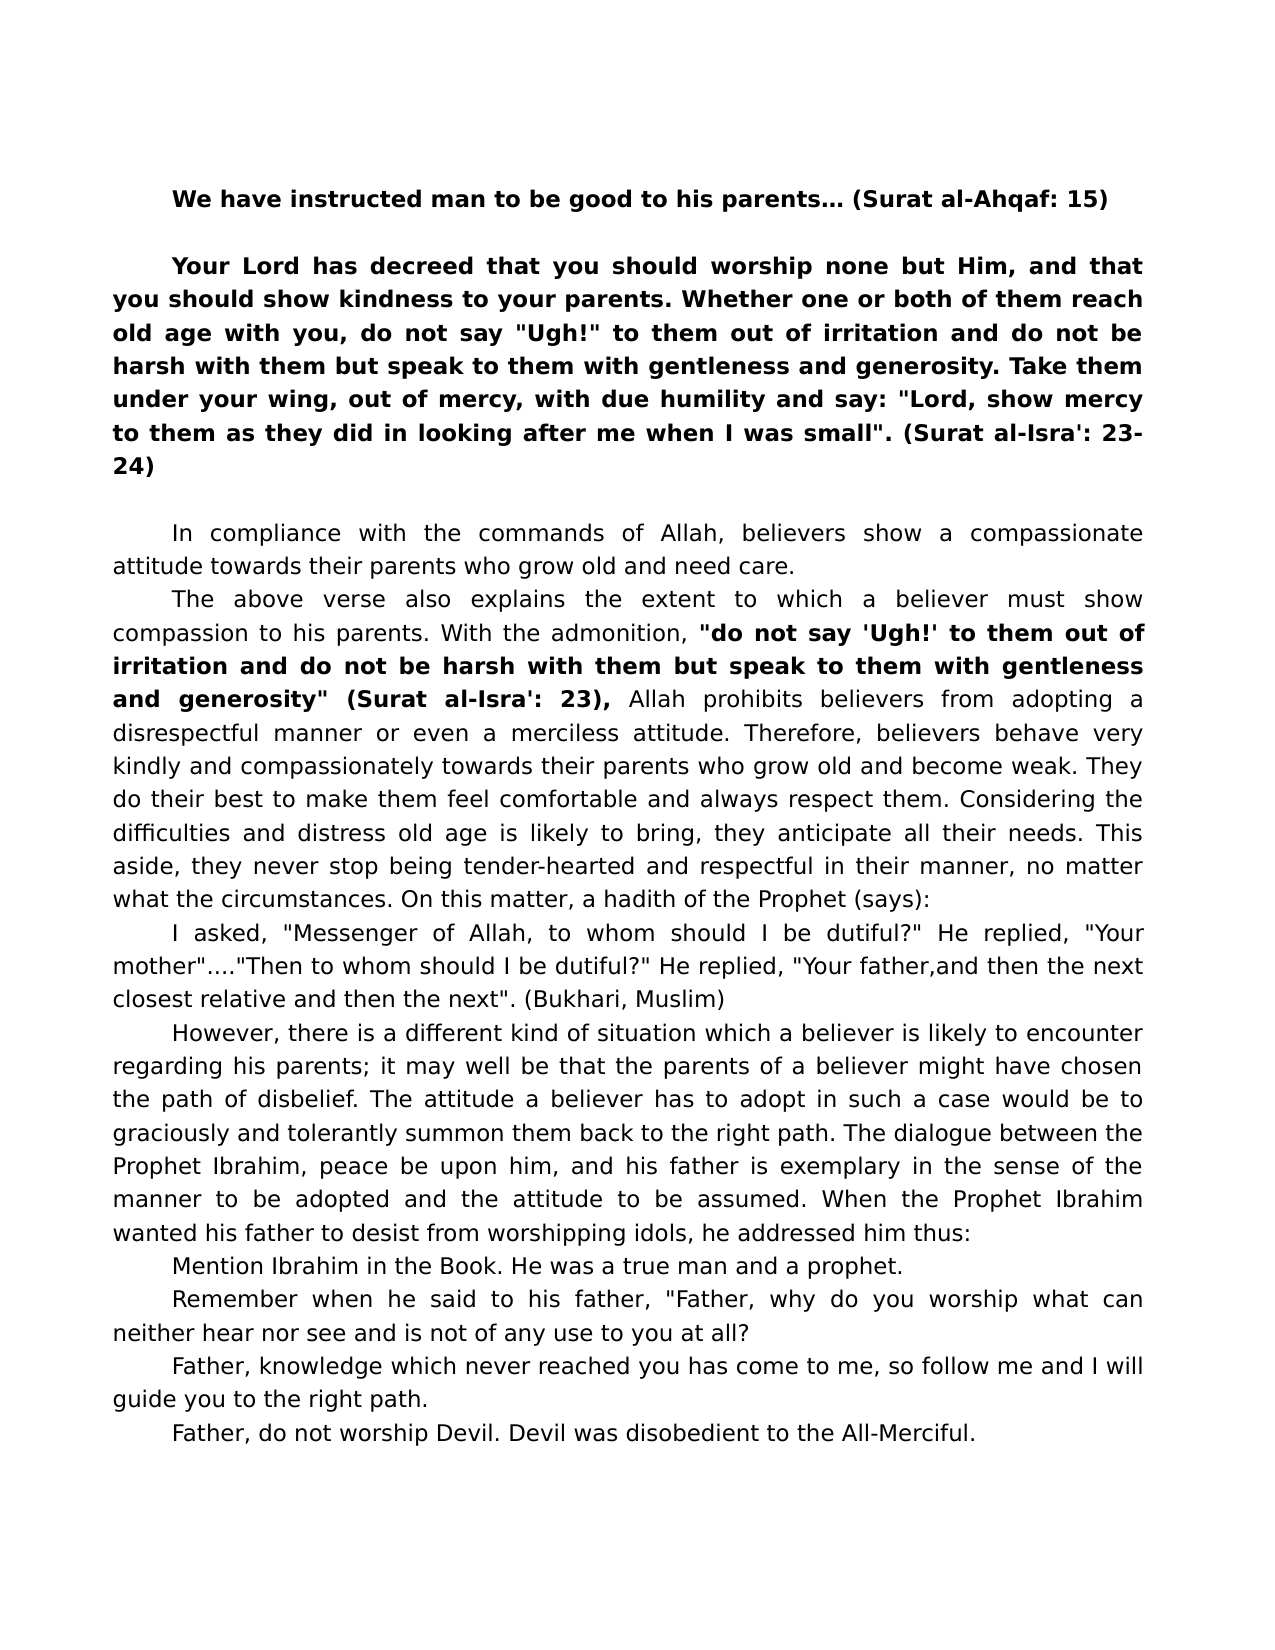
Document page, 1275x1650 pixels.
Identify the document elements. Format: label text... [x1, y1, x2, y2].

text We have instructed man to be good to his parents… (Surat al-Ahqaf: 15) [112, 181, 1145, 214]
text In compliance with the commands of Allah, believers show a compassionate attitude towards their parents who grow old and need care. [112, 514, 1145, 581]
text The above verse also explains the extent to which a believer must show compassion to his parents. With the admonition, "do not say 'Ugh!' to them out of irritation and do not be harsh with them but speak to them with gentleness and generosity" (Surat al-Isra': 23), Allah prohibits believers from adopting a disrespectful manner or even a merciless attitude. Therefore, believers behave very kindly and compassionately towards their parents who grow old and become weak. They do their best to make them feel comfortable and always respect them. Considering the difficulties and distress old age is likely to bring, they anticipate all their needs. This aside, they never stop being tender-hearted and respectful in their manner, no matter what the circumstances. On this matter, a hadith of the Prophet (says): [112, 581, 1145, 914]
text Your Lord has decreed that you should worship none but Him, and that you should show kindness to your parents. Whether one or both of them reach old age with you, do not say "Ugh!" to them out of irritation and do not be harsh with them but speak to them with gentleness and generosity. Take them under your wing, out of mercy, with due humility and say: "Lord, show mercy to them as they did in looking after me when I was small". (Surat al-Isra': 23-24) [112, 248, 1145, 481]
text Remember when he said to his father, "Father, why do you worship what can neither hear nor see and is not of any use to you at all? [112, 1281, 1145, 1348]
text However, there is a different kind of situation which a believer is likely to encounter regarding his parents; it may well be that the parents of a believer might have chosen the path of disbelief. The attitude a believer has to adopt in such a case would be to graciously and tolerantly summon them back to the right path. The dialogue between the Prophet Ibrahim, peace be upon him, and his father is exemplary in the sense of the manner to be adopted and the attitude to be assumed. When the Prophet Ibrahim wanted his father to desist from worshipping idols, he addressed him thus: [112, 1014, 1145, 1248]
text I asked, "Messenger of Allah, to whom should I be dutiful?" He replied, "Your mother"...."Then to whom should I be dutiful?" He replied, "Your father,and then the next closest relative and then the next". (Bukhari, Muslim) [112, 914, 1145, 1014]
text Father, do not worship Devil. Devil was disobedient to the All-Merciful. [112, 1414, 1145, 1448]
text Mention Ibrahim in the Book. He was a true man and a prophet. [112, 1248, 1145, 1281]
text Father, knowledge which never reached you has come to me, so follow me and I will guide you to the right path. [112, 1348, 1145, 1414]
